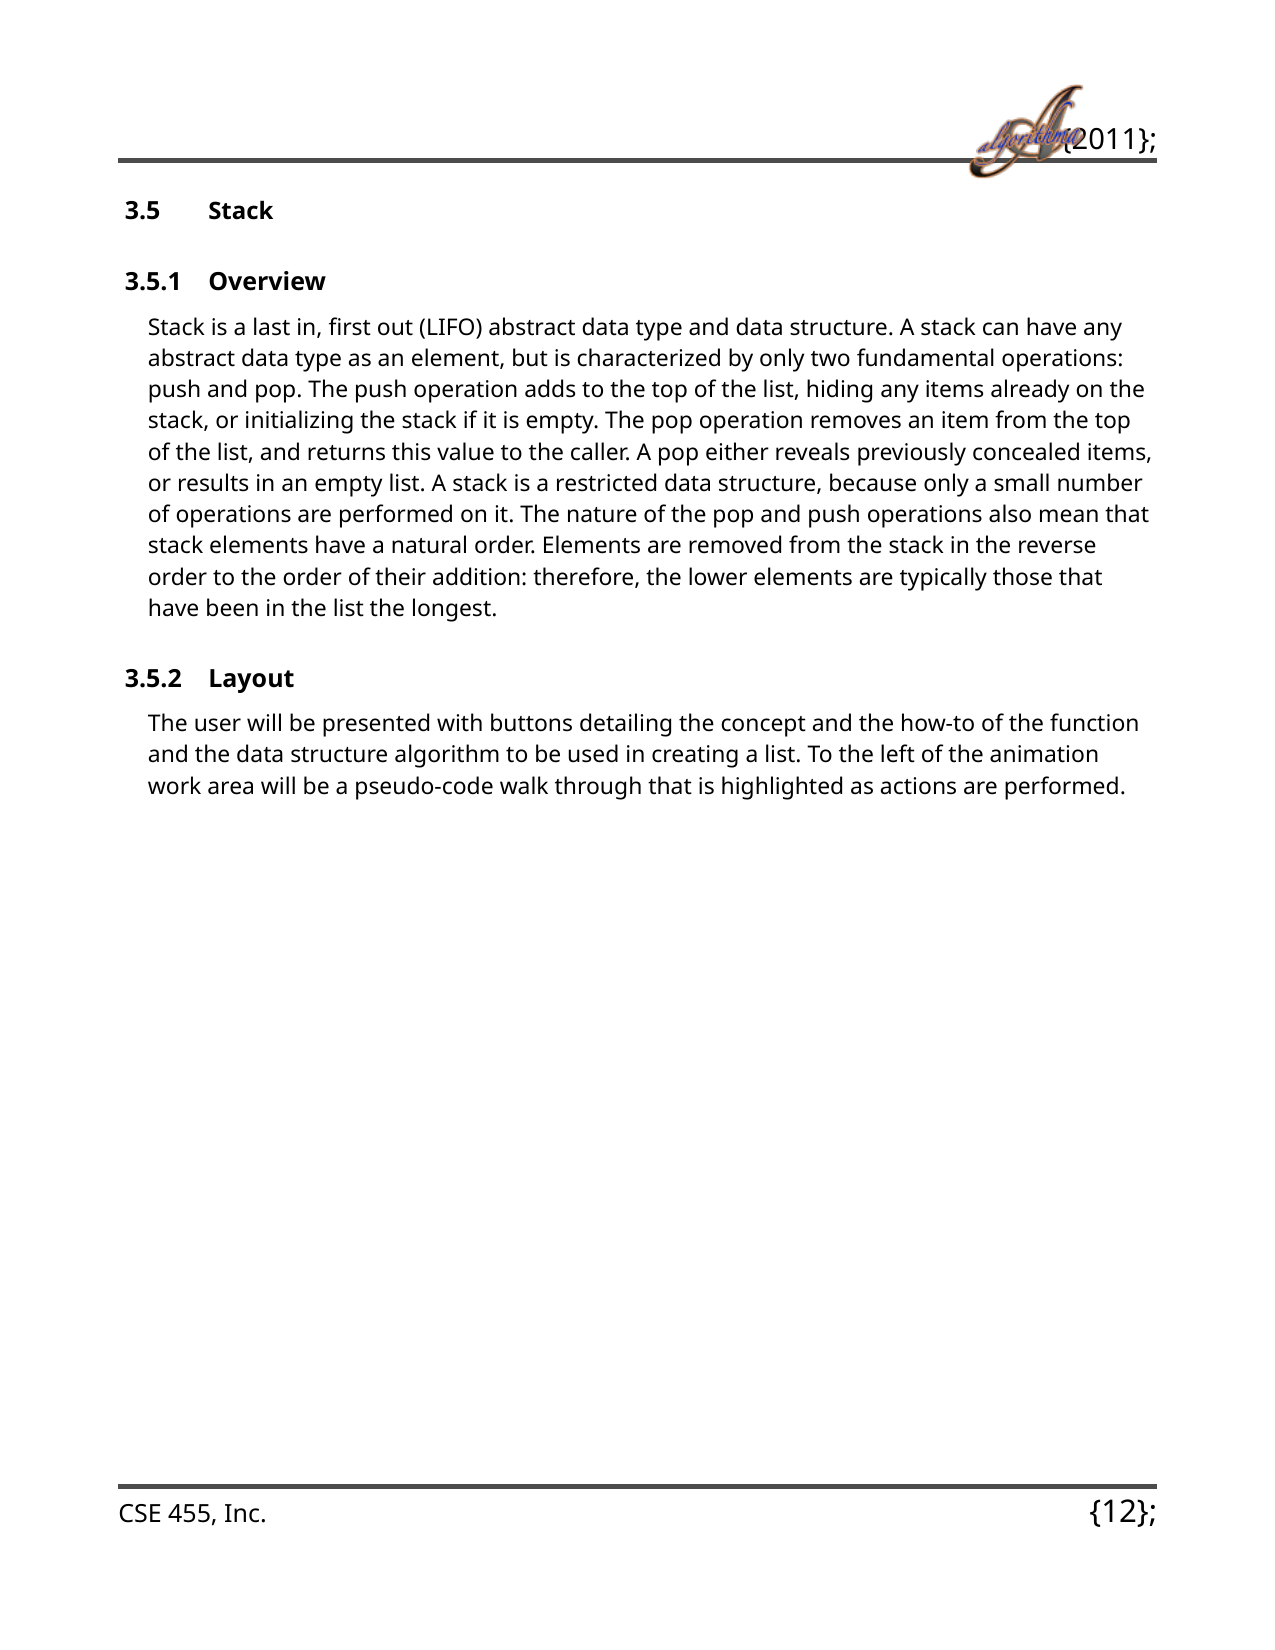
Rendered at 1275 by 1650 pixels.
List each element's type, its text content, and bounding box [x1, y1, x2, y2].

subtitle Stack [118, 192, 1157, 227]
text Stack is a last in, first out (LIFO) abstract data type and data structure. A stack can have any abstract data type as an element, but is characterized by only two fundamental operations: push and pop. The push operation adds to the top of the list, hiding any items already on the stack, or initializing the stack if it is empty. The pop operation removes an item from the top of the list, and returns this value to the caller. A pop either reveals previously concealed items, or results in an empty list. A stack is a restricted data structure, because only a small number of operations are performed on it. The nature of the pop and push operations also mean that stack elements have a natural order. Elements are removed from the stack in the reverse order to the order of their addition: therefore, the lower elements are typically those that have been in the list the longest. [148, 311, 1157, 623]
subtitle Layout [118, 661, 1157, 695]
text The user will be presented with buttons detailing the concept and the how-to of the function and the data structure algorithm to be used in creating a list. To the left of the animation work area will be a pseudo-code walk through that is highlighted as actions are performed. [148, 707, 1157, 801]
subtitle Overview [118, 264, 1157, 298]
picture [966, 83, 1087, 180]
